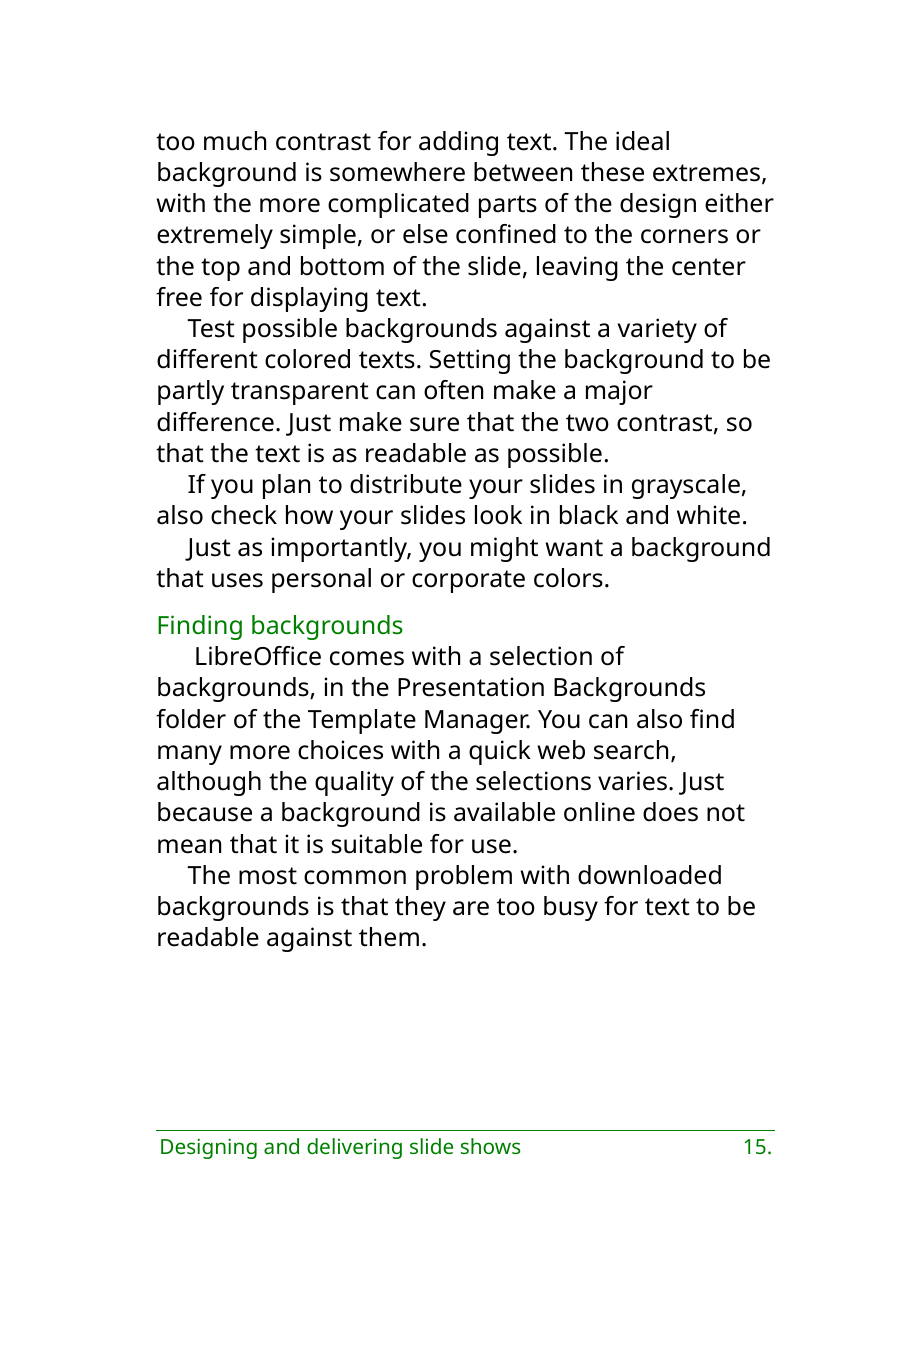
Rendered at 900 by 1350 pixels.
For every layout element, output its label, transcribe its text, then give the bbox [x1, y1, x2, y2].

text If you plan to distribute your slides in grayscale, also check how your slides look in black and white. [156, 469, 775, 531]
text LibreOffice comes with a selection of backgrounds, in the Presentation Backgrounds folder of the Template Manager. You can also find many more choices with a quick web search, although the quality of the selections varies. Just because a background is available online does not mean that it is suitable for use. [156, 641, 775, 859]
text too much contrast for adding text. The ideal background is somewhere between these extremes, with the more complicated parts of the design either extremely simple, or else confined to the corners or the top and bottom of the slide, leaving the center free for displaying text. [156, 125, 775, 312]
text Test possible backgrounds against a variety of different colored texts. Setting the background to be partly transparent can often make a major difference. Just make sure that the two contrast, so that the text is as readable as possible. [156, 312, 775, 469]
subtitle Finding backgrounds [156, 609, 775, 641]
text The most common problem with downloaded backgrounds is that they are too busy for text to be readable against them. [156, 859, 775, 953]
text Just as importantly, you might want a background that uses personal or corporate colors. [156, 531, 775, 594]
